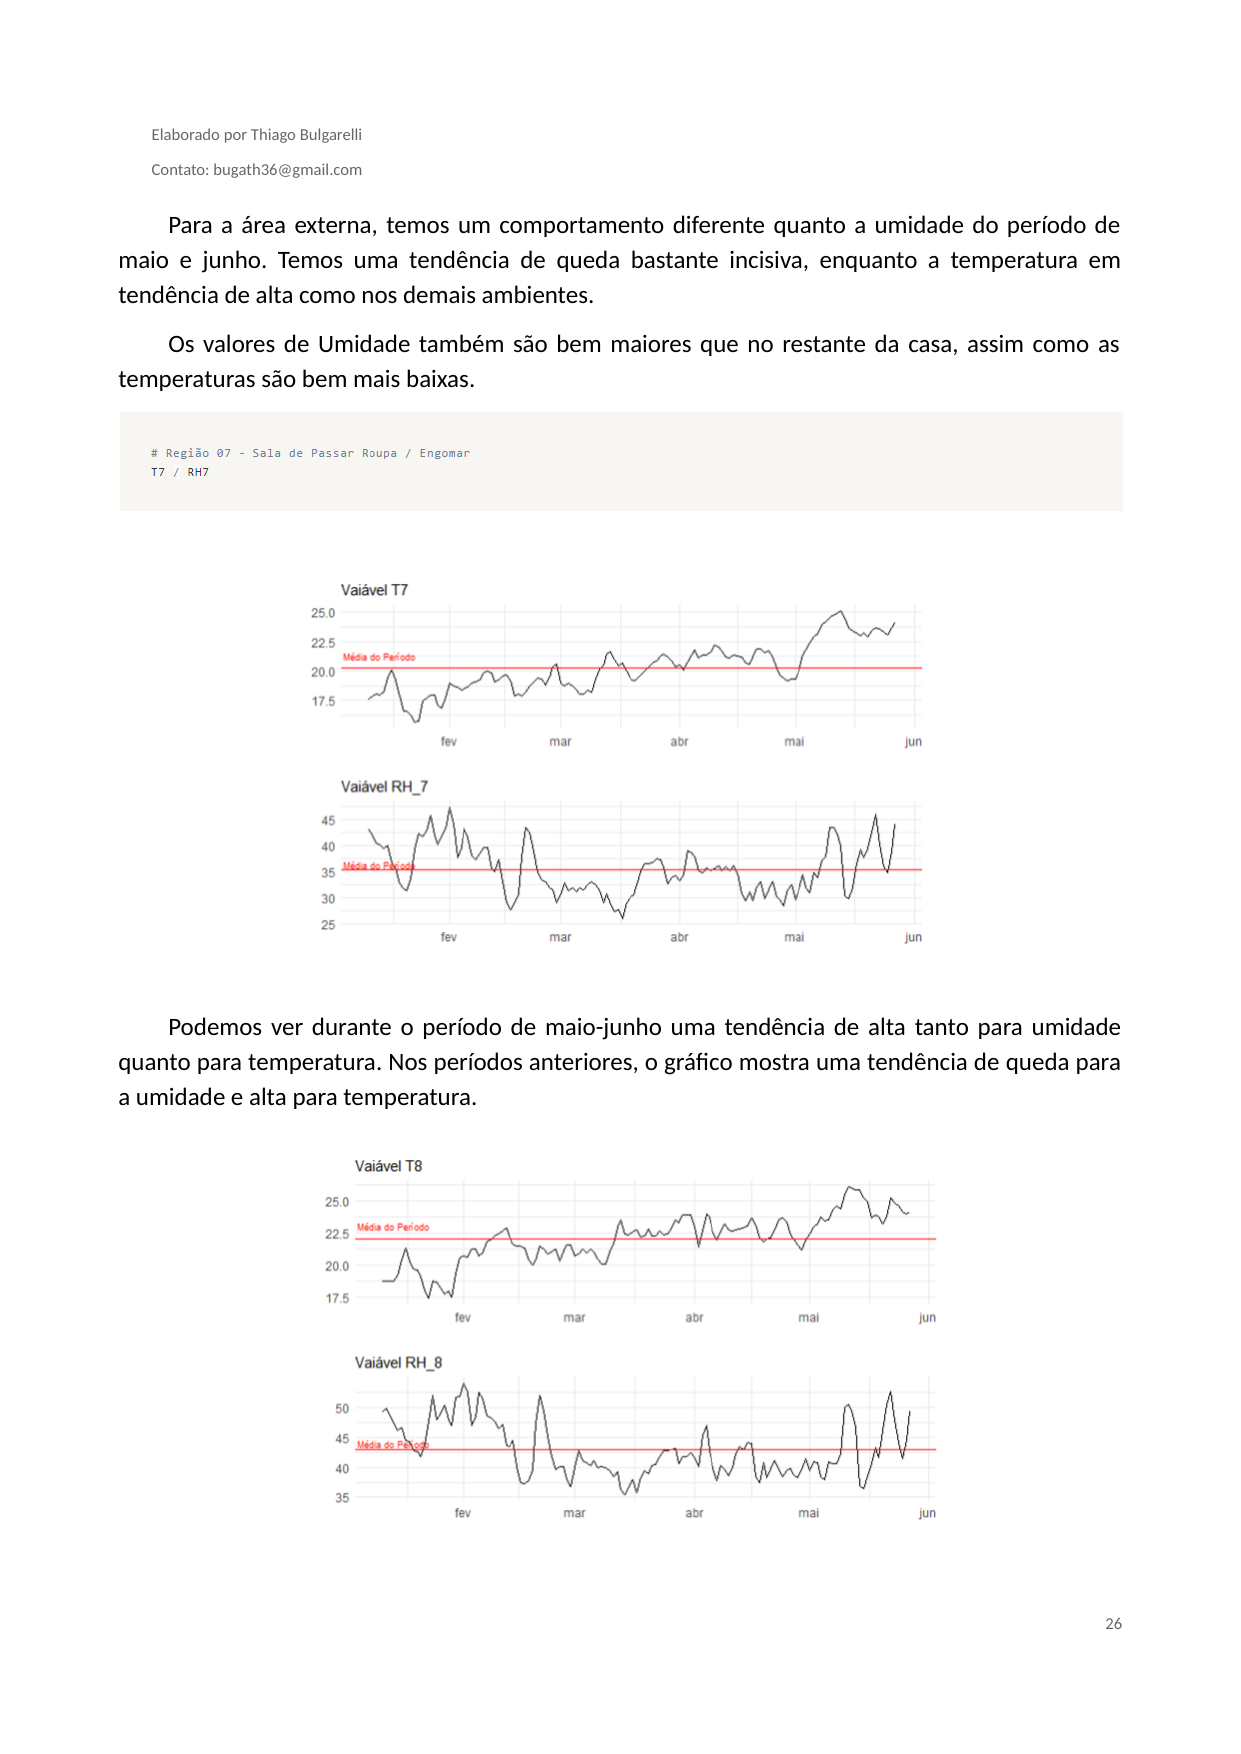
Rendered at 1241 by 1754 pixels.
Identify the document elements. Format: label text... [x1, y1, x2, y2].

text Os valores de Umidade também são bem maiores que no restante da casa, assim como as temperaturas são bem mais baixas. [118, 329, 1122, 394]
picture [311, 1141, 958, 1528]
text Podemos ver durante o período de maio-junho uma tendência de alta tanto para umidade quanto para temperatura. Nos períodos anteriores, o gráfico mostra uma tendência de queda para a umidade e alta para temperatura. [118, 1011, 1122, 1112]
text Para a área externa, temos um comportamento diferente quanto a umidade do período de maio e junho. Temos uma tendência de queda bastante incisiva, enquanto a temperatura em tendência de alta como nos demais ambientes. [118, 209, 1122, 309]
picture [296, 565, 944, 962]
picture [119, 412, 1124, 511]
